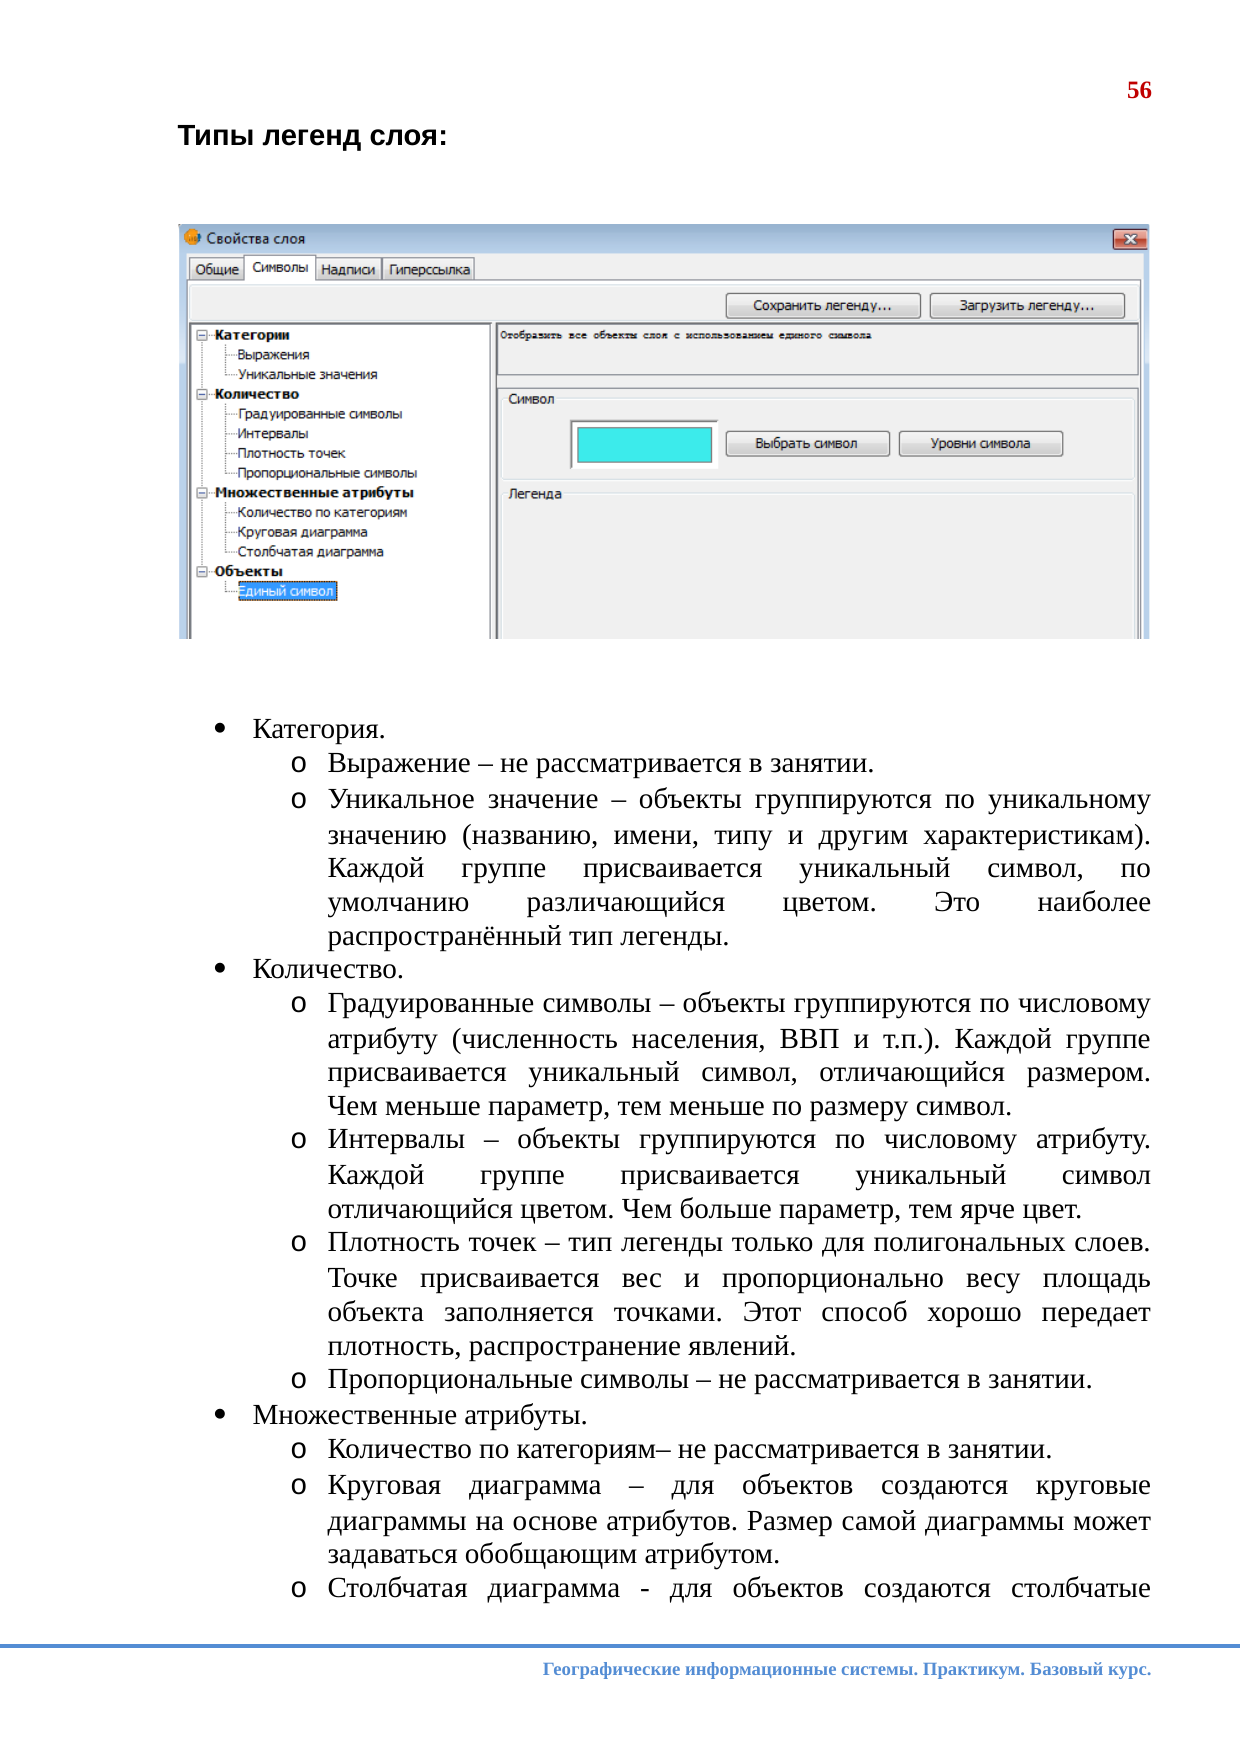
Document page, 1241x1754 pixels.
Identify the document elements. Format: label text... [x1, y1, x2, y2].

list Выражение – не рассматривается в занятии. [290, 745, 1152, 781]
list Количество. [215, 951, 1152, 985]
picture [178, 224, 1150, 639]
list Уникальное значение – объекты группируются по уникальному значению (названию, имени, типу и другим характеристикам). Каждой группе присваивается уникальный символ, по умолчанию различающийся цветом. Это наиболее распространённый тип легенды. [290, 781, 1152, 951]
list Круговая диаграмма – для объектов создаются круговые диаграммы на основе атрибутов. Размер самой диаграммы может задаваться обобщающим атрибутом. [290, 1467, 1152, 1570]
list Столбчатая диаграмма - для объектов создаются столбчатые [290, 1570, 1152, 1606]
subtitle Типы легенд слоя: [177, 118, 1152, 152]
list Градуированные символы – объекты группируются по числовому атрибуту (численность населения, ВВП и т.п.). Каждой группе присваивается уникальный символ, отличающийся размером. Чем меньше параметр, тем меньше по размеру символ. [290, 985, 1152, 1121]
list Количество по категориям– не рассматривается в занятии. [290, 1431, 1152, 1467]
list Пропорциональные символы – не рассматривается в занятии. [290, 1361, 1152, 1397]
list Категория. [215, 711, 1152, 745]
list Интервалы – объекты группируются по числовому атрибуту. Каждой группе присваивается уникальный символ отличающийся цветом. Чем больше параметр, тем ярче цвет. [290, 1121, 1152, 1224]
list Множественные атрибуты. [215, 1397, 1152, 1431]
list Плотность точек – тип легенды только для полигональных слоев. Точке присваивается вес и пропорционально весу площадь объекта заполняется точками. Этот способ хорошо передает плотность, распространение явлений. [290, 1224, 1152, 1361]
